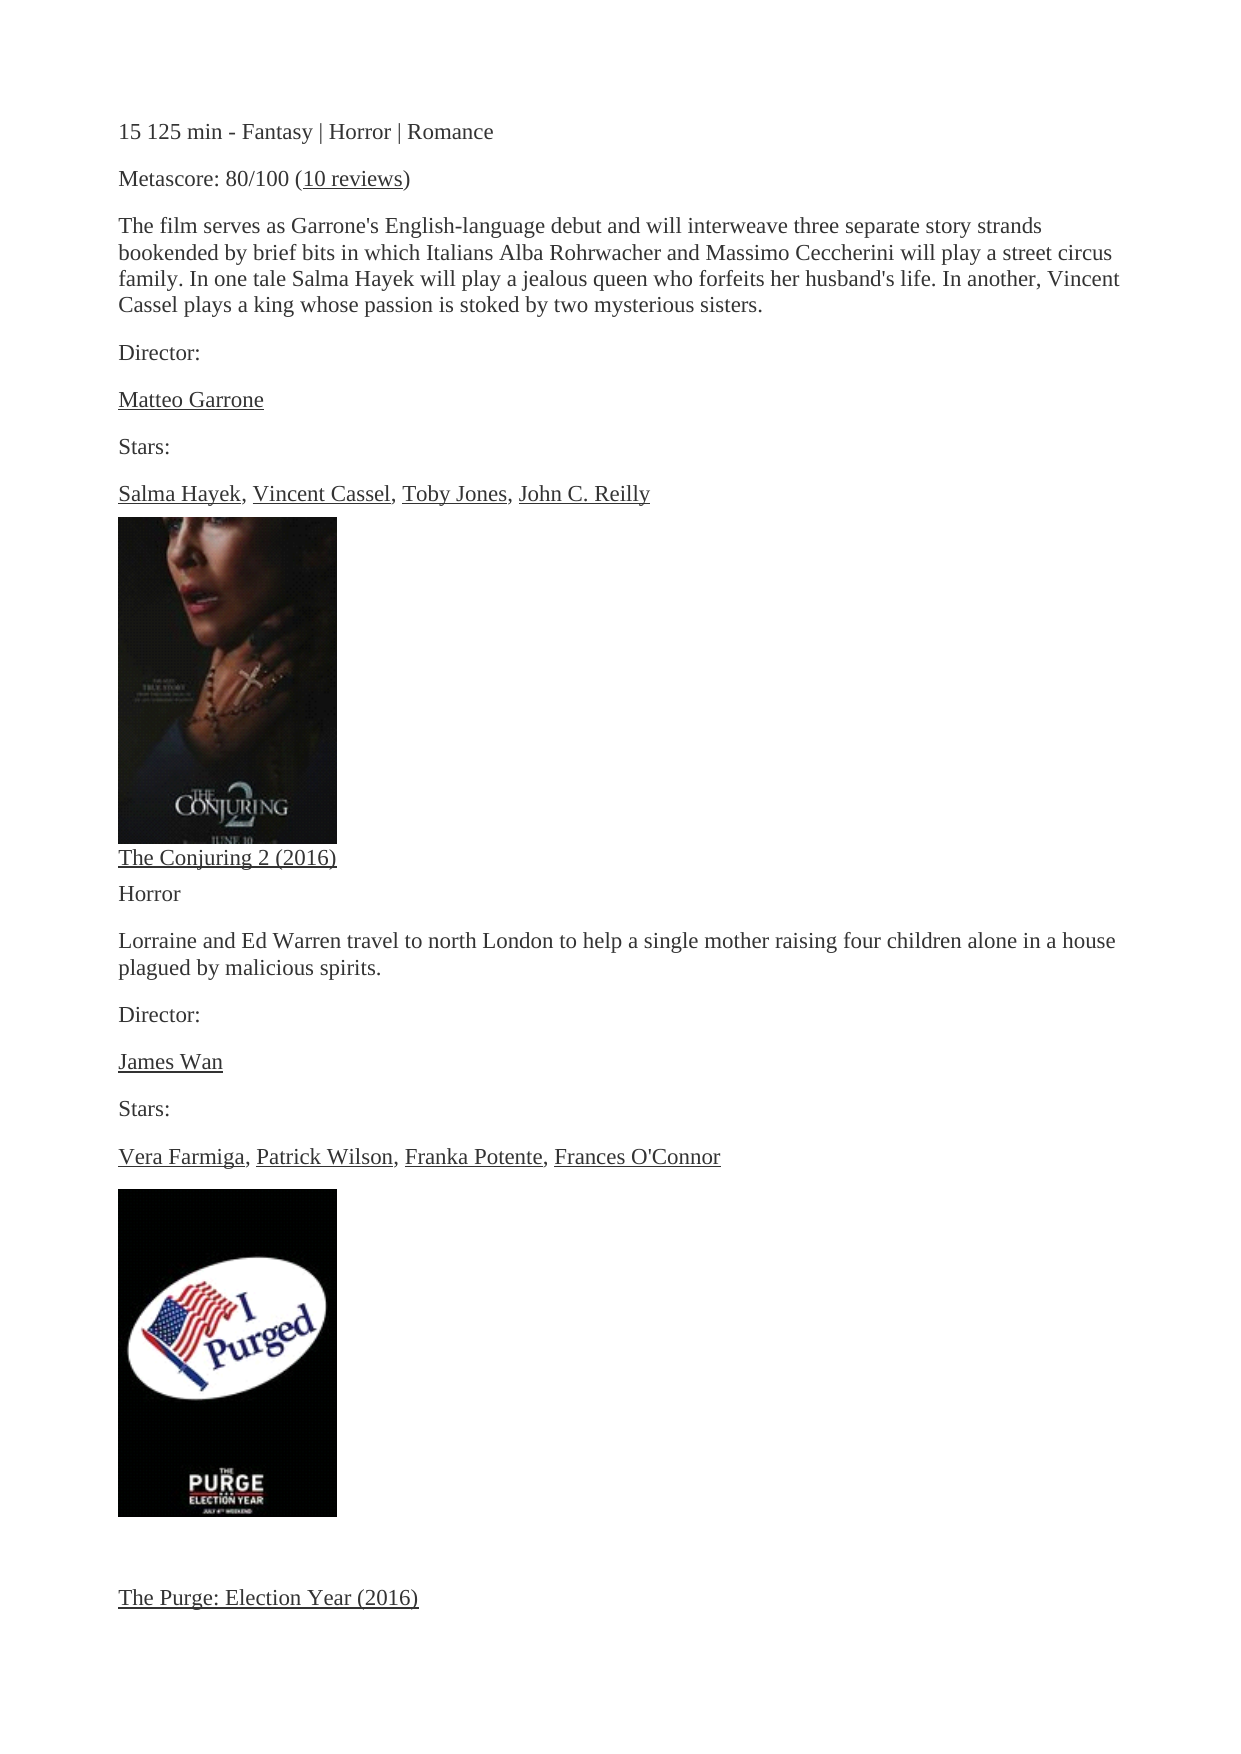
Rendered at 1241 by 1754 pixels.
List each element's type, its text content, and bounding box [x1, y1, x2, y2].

text James Wan [118, 1048, 1122, 1075]
text Director: [118, 1001, 1122, 1027]
text The Conjuring 2 (2016) [118, 844, 1122, 870]
text Director: [118, 339, 1122, 365]
text The film serves as Garrone's English-language debut and will interweave three separate story strands bookended by brief bits in which Italians Alba Rohrwacher and Massimo Ceccherini will play a street circus family. In one tale Salma Hayek will play a jealous queen who forfeits her husband's life. In another, Vincent Cassel plays a king whose passion is stoked by two mysterious sisters. [118, 212, 1122, 318]
text 15 125 min - Fantasy | Horror | Romance [118, 118, 1122, 144]
text Matteo Garrone [118, 386, 1122, 412]
text Stars: [118, 433, 1122, 459]
text Lorraine and Ed Warren travel to north London to help a single mother raising four children alone in a house plagued by malicious spirits. [118, 928, 1122, 980]
text Metascore: 80/100 (10 reviews) [118, 165, 1122, 192]
text Vera Farmiga, Patrick Wilson, Franka Potente, Frances O'Connor [118, 1143, 1122, 1169]
text The Purge: Election Year (2016) [118, 1584, 1122, 1611]
text Horror [118, 880, 1122, 907]
text Salma Hayek, Vincent Cassel, Toby Jones, John C. Reilly [118, 480, 1122, 507]
text Stars: [118, 1096, 1122, 1122]
